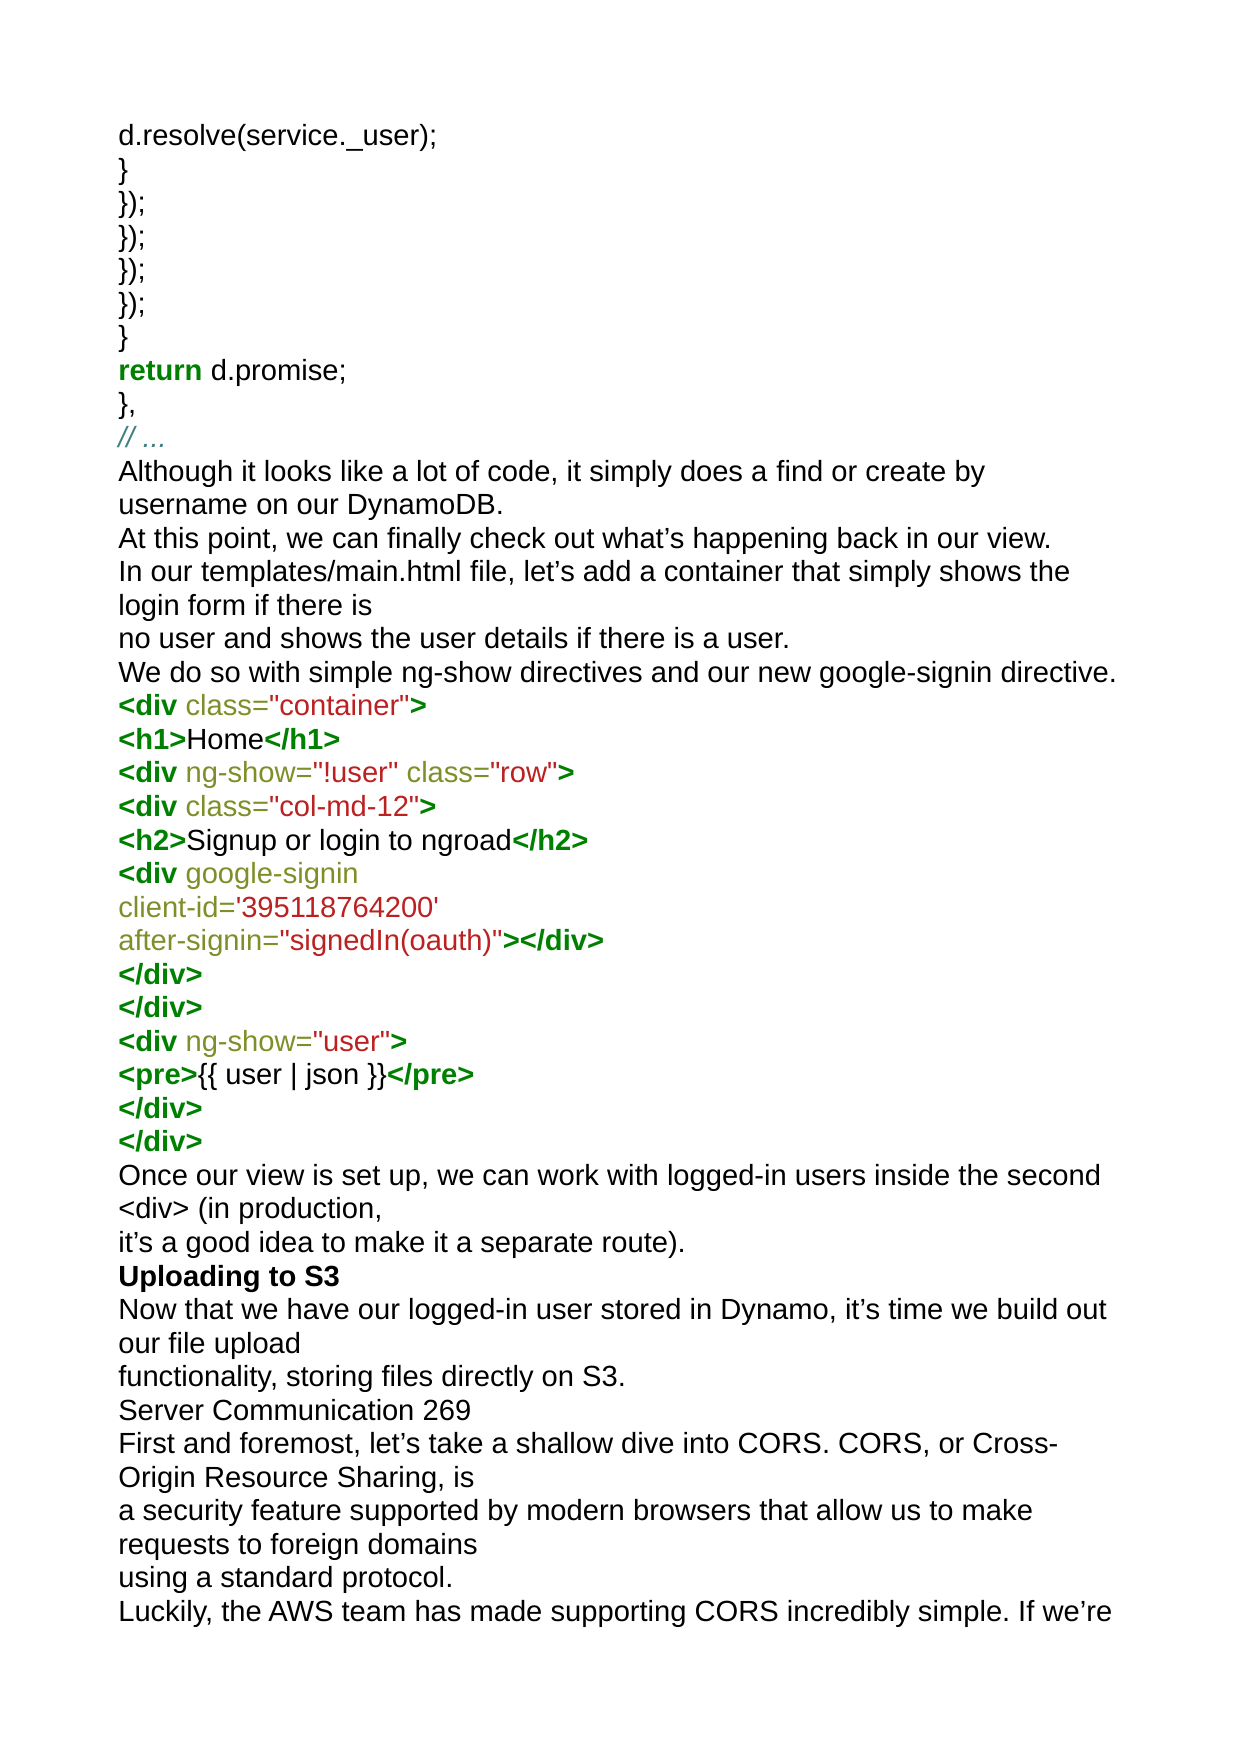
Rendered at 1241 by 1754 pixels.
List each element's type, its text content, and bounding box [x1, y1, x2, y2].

text using a standard protocol. [118, 1560, 1122, 1594]
text <div ng-show="user"> [118, 1024, 1122, 1057]
text no user and shows the user details if there is a user. [118, 621, 1122, 655]
text </div> [118, 1124, 1122, 1158]
text } [118, 152, 1122, 185]
text }); [118, 185, 1122, 219]
text }); [118, 252, 1122, 286]
text Once our view is set up, we can work with logged-in users inside the second <div> (in production, [118, 1158, 1122, 1225]
text </div> [118, 1091, 1122, 1124]
text a security feature supported by modern browsers that allow us to make requests to foreign domains [118, 1493, 1122, 1560]
text }); [118, 219, 1122, 252]
text it’s a good idea to make it a separate route). [118, 1225, 1122, 1258]
text Luckily, the AWS team has made supporting CORS incredibly simple. If we’re [118, 1594, 1122, 1627]
text }); [118, 286, 1122, 319]
text }, [118, 386, 1122, 420]
text <h1>Home</h1> [118, 722, 1122, 755]
text At this point, we can finally check out what’s happening back in our view. [118, 521, 1122, 554]
text client-id='395118764200' [118, 889, 1122, 923]
text // ... [118, 420, 1122, 453]
text In our templates/main.html file, let’s add a container that simply shows the login form if there is [118, 554, 1122, 621]
text <div class="col-md-12"> [118, 789, 1122, 822]
text functionality, storing files directly on S3. [118, 1359, 1122, 1393]
text after-signin="signedIn(oauth)"></div> [118, 923, 1122, 957]
text Although it looks like a lot of code, it simply does a find or create by username on our DynamoDB. [118, 453, 1122, 521]
text <pre>{{ user | json }}</pre> [118, 1057, 1122, 1091]
text Uploading to S3 [118, 1258, 1122, 1292]
text return d.promise; [118, 353, 1122, 386]
text <div class="container"> [118, 688, 1122, 722]
text Server Communication 269 [118, 1393, 1122, 1426]
text We do so with simple ng-show directives and our new google-signin directive. [118, 655, 1122, 688]
text d.resolve(service._user); [118, 118, 1122, 152]
text } [118, 319, 1122, 353]
text <h2>Signup or login to ngroad</h2> [118, 822, 1122, 856]
text <div ng-show="!user" class="row"> [118, 755, 1122, 789]
text First and foremost, let’s take a shallow dive into CORS. CORS, or Cross-Origin Resource Sharing, is [118, 1426, 1122, 1493]
text Now that we have our logged-in user stored in Dynamo, it’s time we build out our file upload [118, 1292, 1122, 1359]
text </div> [118, 990, 1122, 1024]
text </div> [118, 957, 1122, 990]
text <div google-signin [118, 856, 1122, 889]
